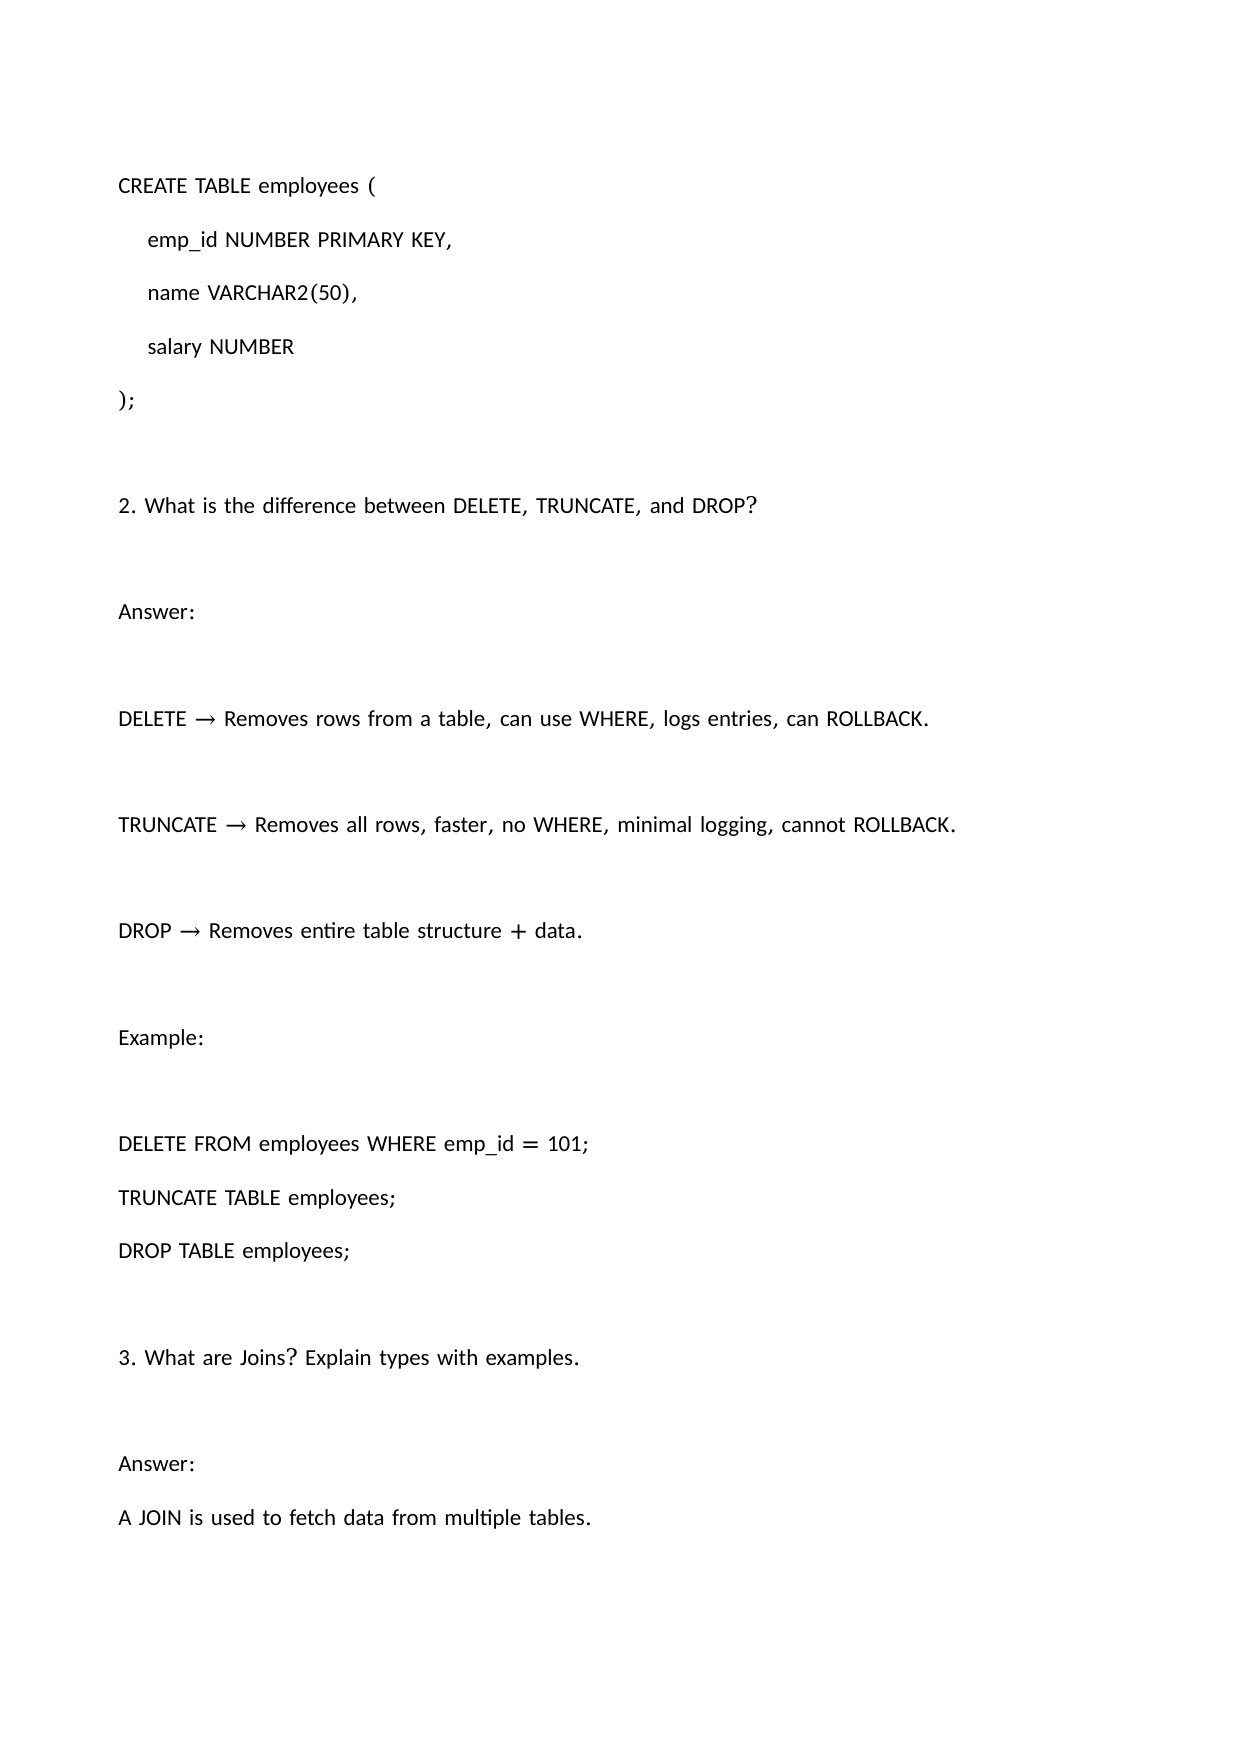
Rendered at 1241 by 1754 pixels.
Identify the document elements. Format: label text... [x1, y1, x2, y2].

text Answer: [118, 1449, 1122, 1477]
text CREATE TABLE employees ( [118, 171, 1122, 199]
text Answer: [118, 597, 1122, 625]
text ); [118, 385, 1122, 412]
text DELETE → Removes rows from a table, can use WHERE, logs entries, can ROLLBACK. [118, 703, 1122, 732]
text DROP TABLE employees; [118, 1236, 1122, 1264]
text DELETE FROM employees WHERE emp_id = 101; [118, 1129, 1122, 1157]
text 3. What are Joins? Explain types with examples. [118, 1342, 1122, 1371]
text TRUNCATE → Removes all rows, faster, no WHERE, minimal logging, cannot ROLLBACK. [118, 810, 1122, 838]
text DROP → Removes entire table structure + data. [118, 916, 1122, 944]
text TRUNCATE TABLE employees; [118, 1182, 1122, 1211]
text Example: [118, 1023, 1122, 1051]
text salary NUMBER [118, 331, 1122, 360]
text 2. What is the difference between DELETE, TRUNCATE, and DROP? [118, 490, 1122, 519]
text name VARCHAR2(50), [118, 278, 1122, 306]
text A JOIN is used to fetch data from multiple tables. [118, 1502, 1122, 1531]
text emp_id NUMBER PRIMARY KEY, [118, 224, 1122, 253]
